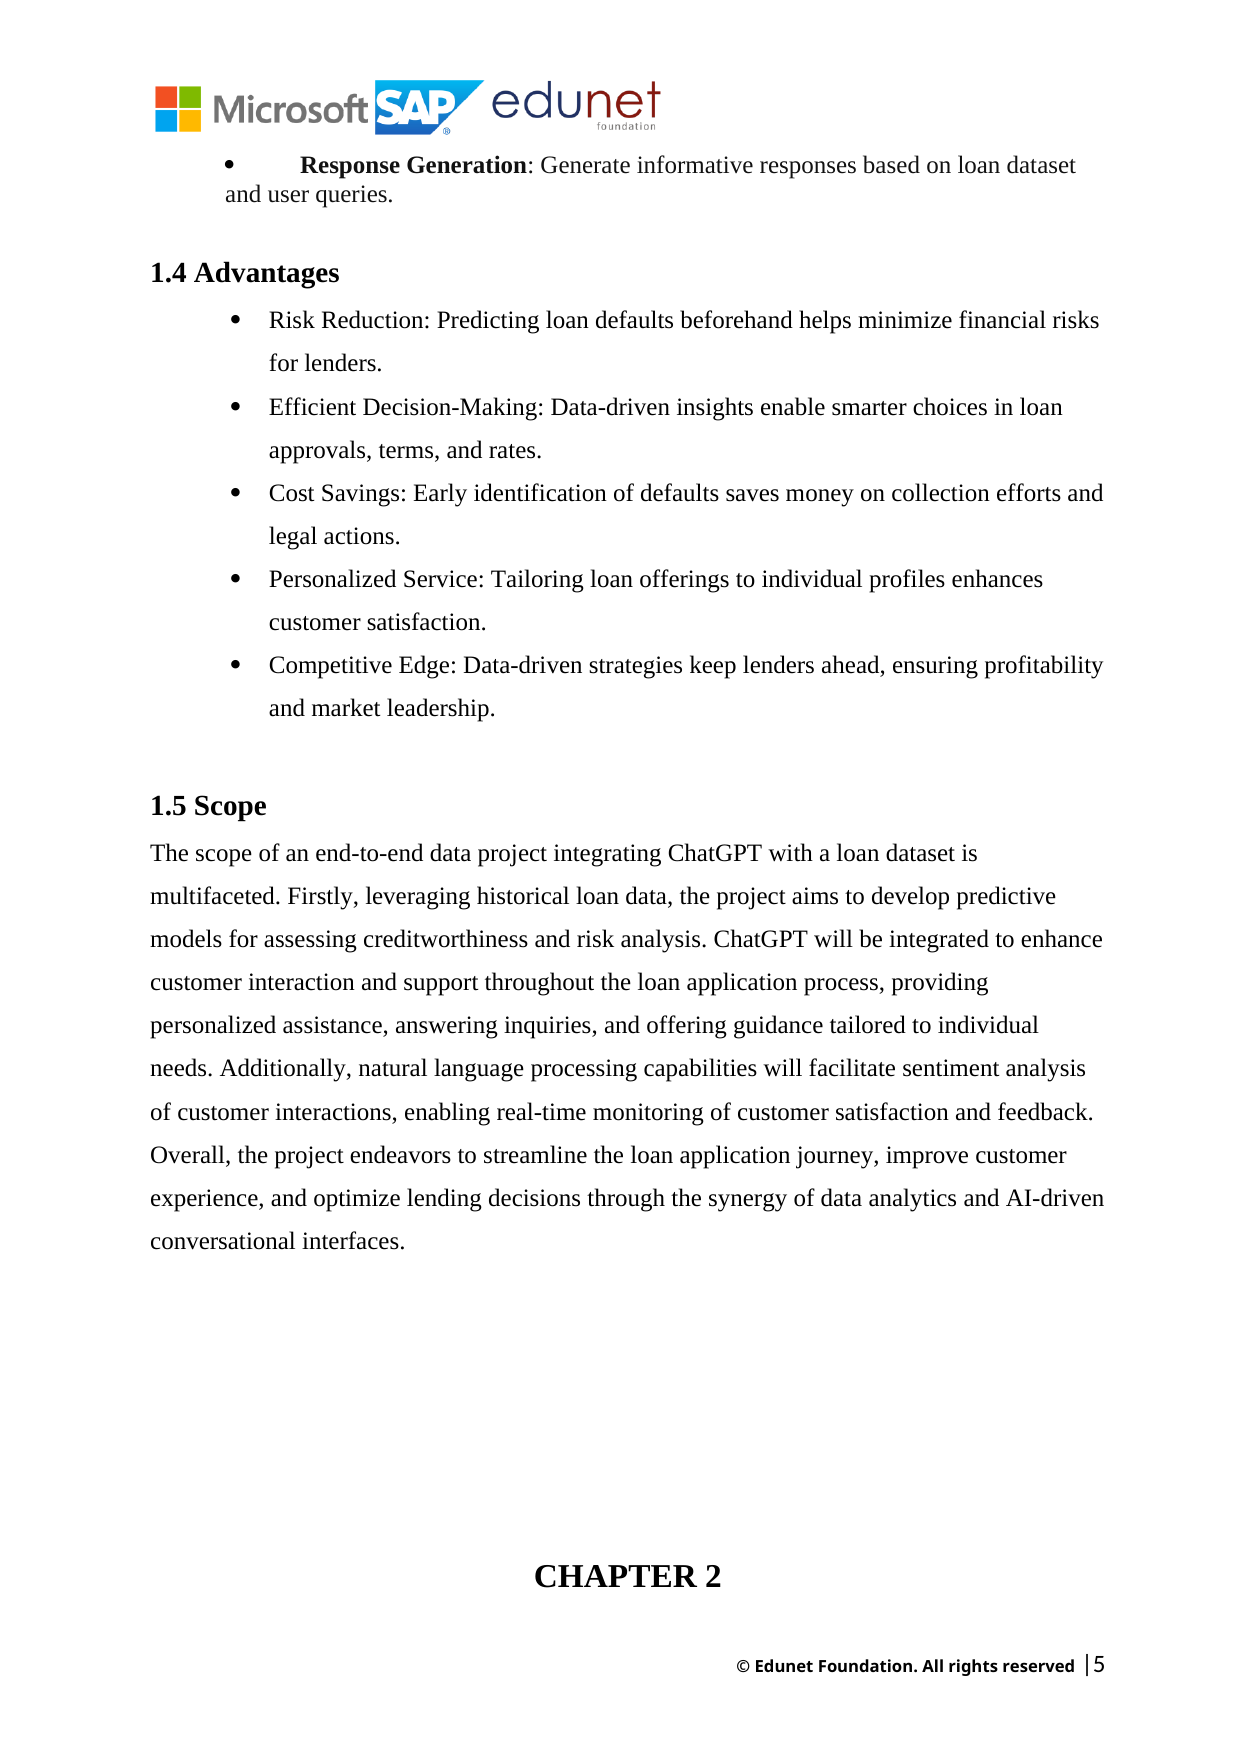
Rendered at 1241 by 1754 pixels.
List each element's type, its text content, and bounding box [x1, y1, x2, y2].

list Scope [150, 788, 1105, 821]
list Efficient Decision-Making: Data-driven insights enable smarter choices in loan approvals, terms, and rates. [231, 392, 1105, 463]
picture [150, 75, 668, 136]
list Personalized Service: Tailoring loan offerings to individual profiles enhances customer satisfaction. [231, 564, 1105, 636]
list Risk Reduction: Predicting loan defaults beforehand helps minimize financial risks for lenders. [231, 305, 1105, 377]
list Response Generation: Generate informative responses based on loan dataset and user queries. [225, 150, 1107, 207]
list Cost Savings: Early identification of defaults saves money on collection efforts and legal actions. [231, 478, 1105, 550]
list Competitive Edge: Data-driven strategies keep lenders ahead, ensuring profitability and market leadership. [231, 650, 1105, 722]
text CHAPTER 2 [150, 1557, 1105, 1595]
list Advantages [150, 255, 1105, 288]
text The scope of an end-to-end data project integrating ChatGPT with a loan dataset is multifaceted. Firstly, leveraging historical loan data, the project aims to develop predictive models for assessing creditworthiness and risk analysis. ChatGPT will be integrated to enhance customer interaction and support throughout the loan application process, providing personalized assistance, answering inquiries, and offering guidance tailored to individual needs. Additionally, natural language processing capabilities will facilitate sentiment analysis of customer interactions, enabling real-time monitoring of customer satisfaction and feedback. Overall, the project endeavors to streamline the loan application journey, improve customer experience, and optimize lending decisions through the synergy of data analytics and AI-driven conversational interfaces. [150, 838, 1105, 1255]
